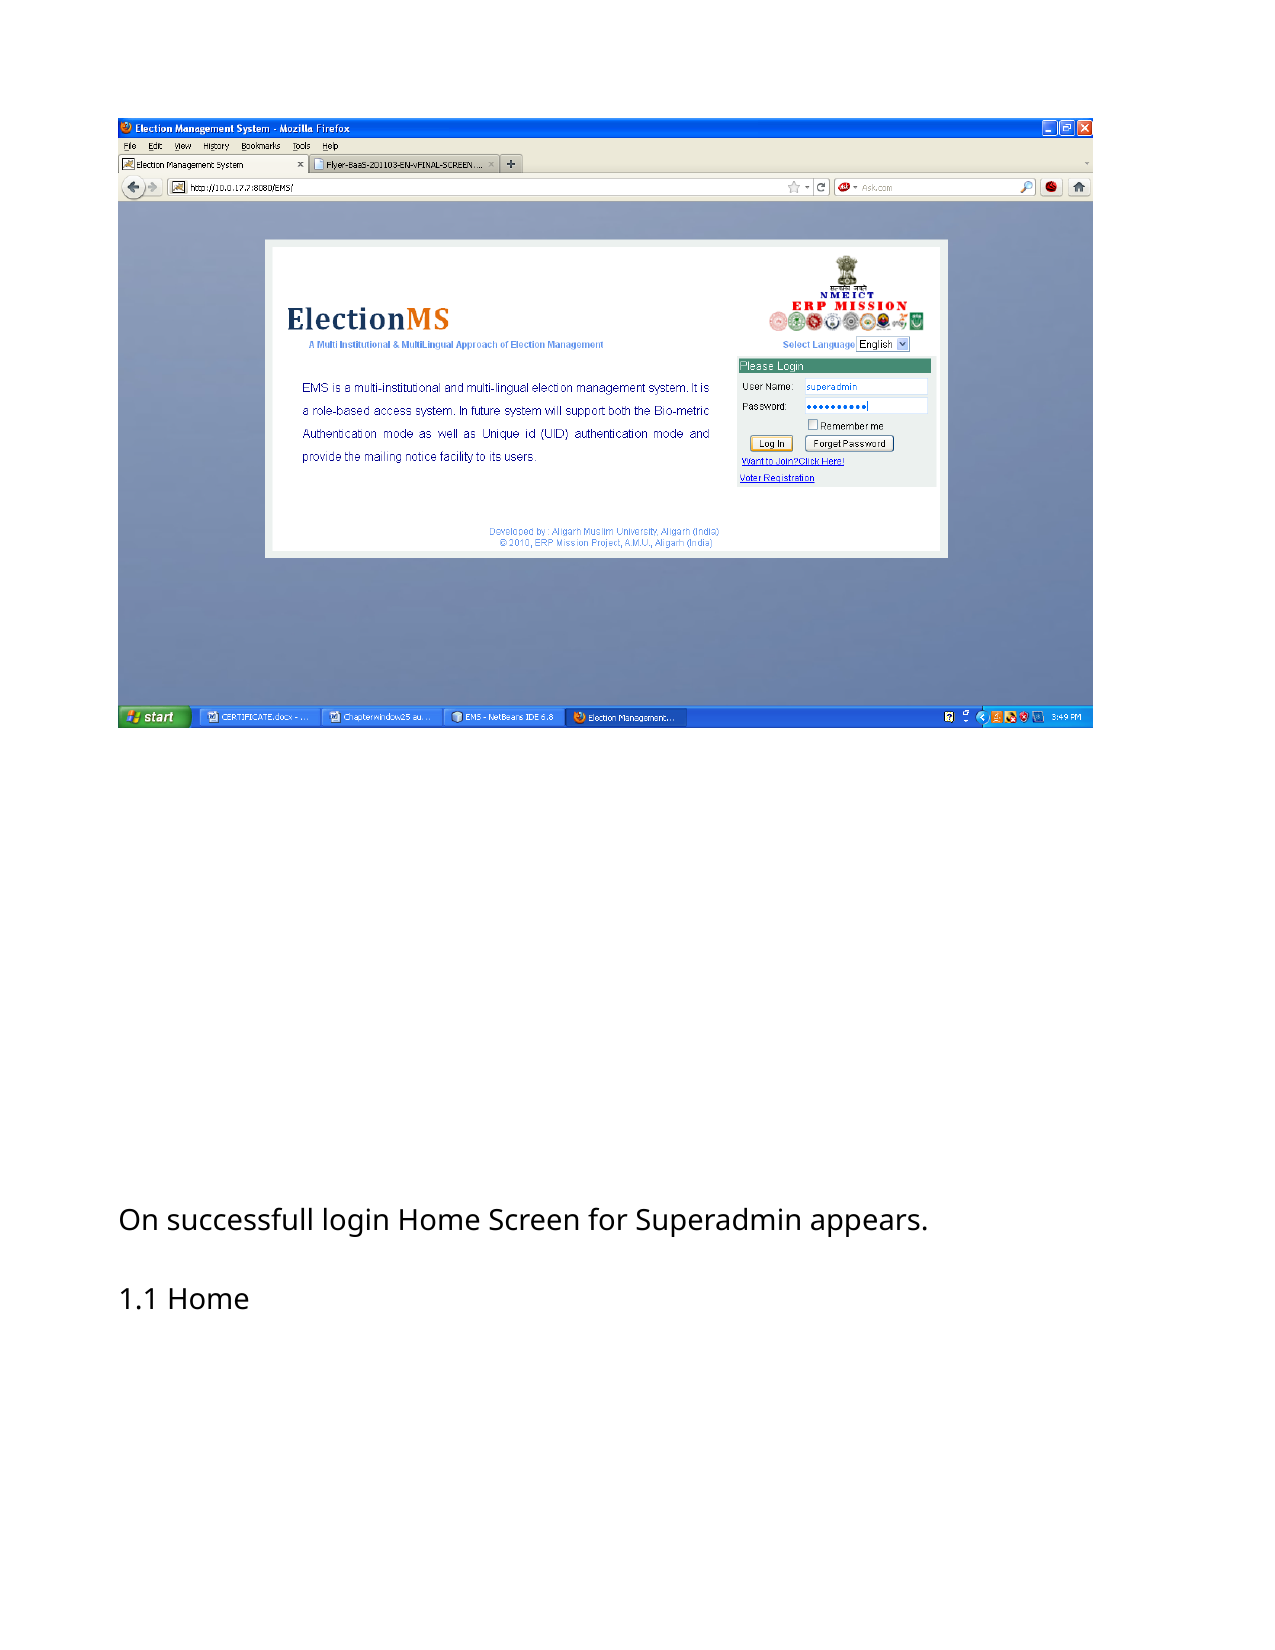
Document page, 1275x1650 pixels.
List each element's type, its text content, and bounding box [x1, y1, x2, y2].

picture [118, 118, 1093, 728]
text 1.1 Home [118, 1278, 1157, 1318]
text On successfull login Home Screen for Superadmin appears. [118, 1199, 1157, 1239]
